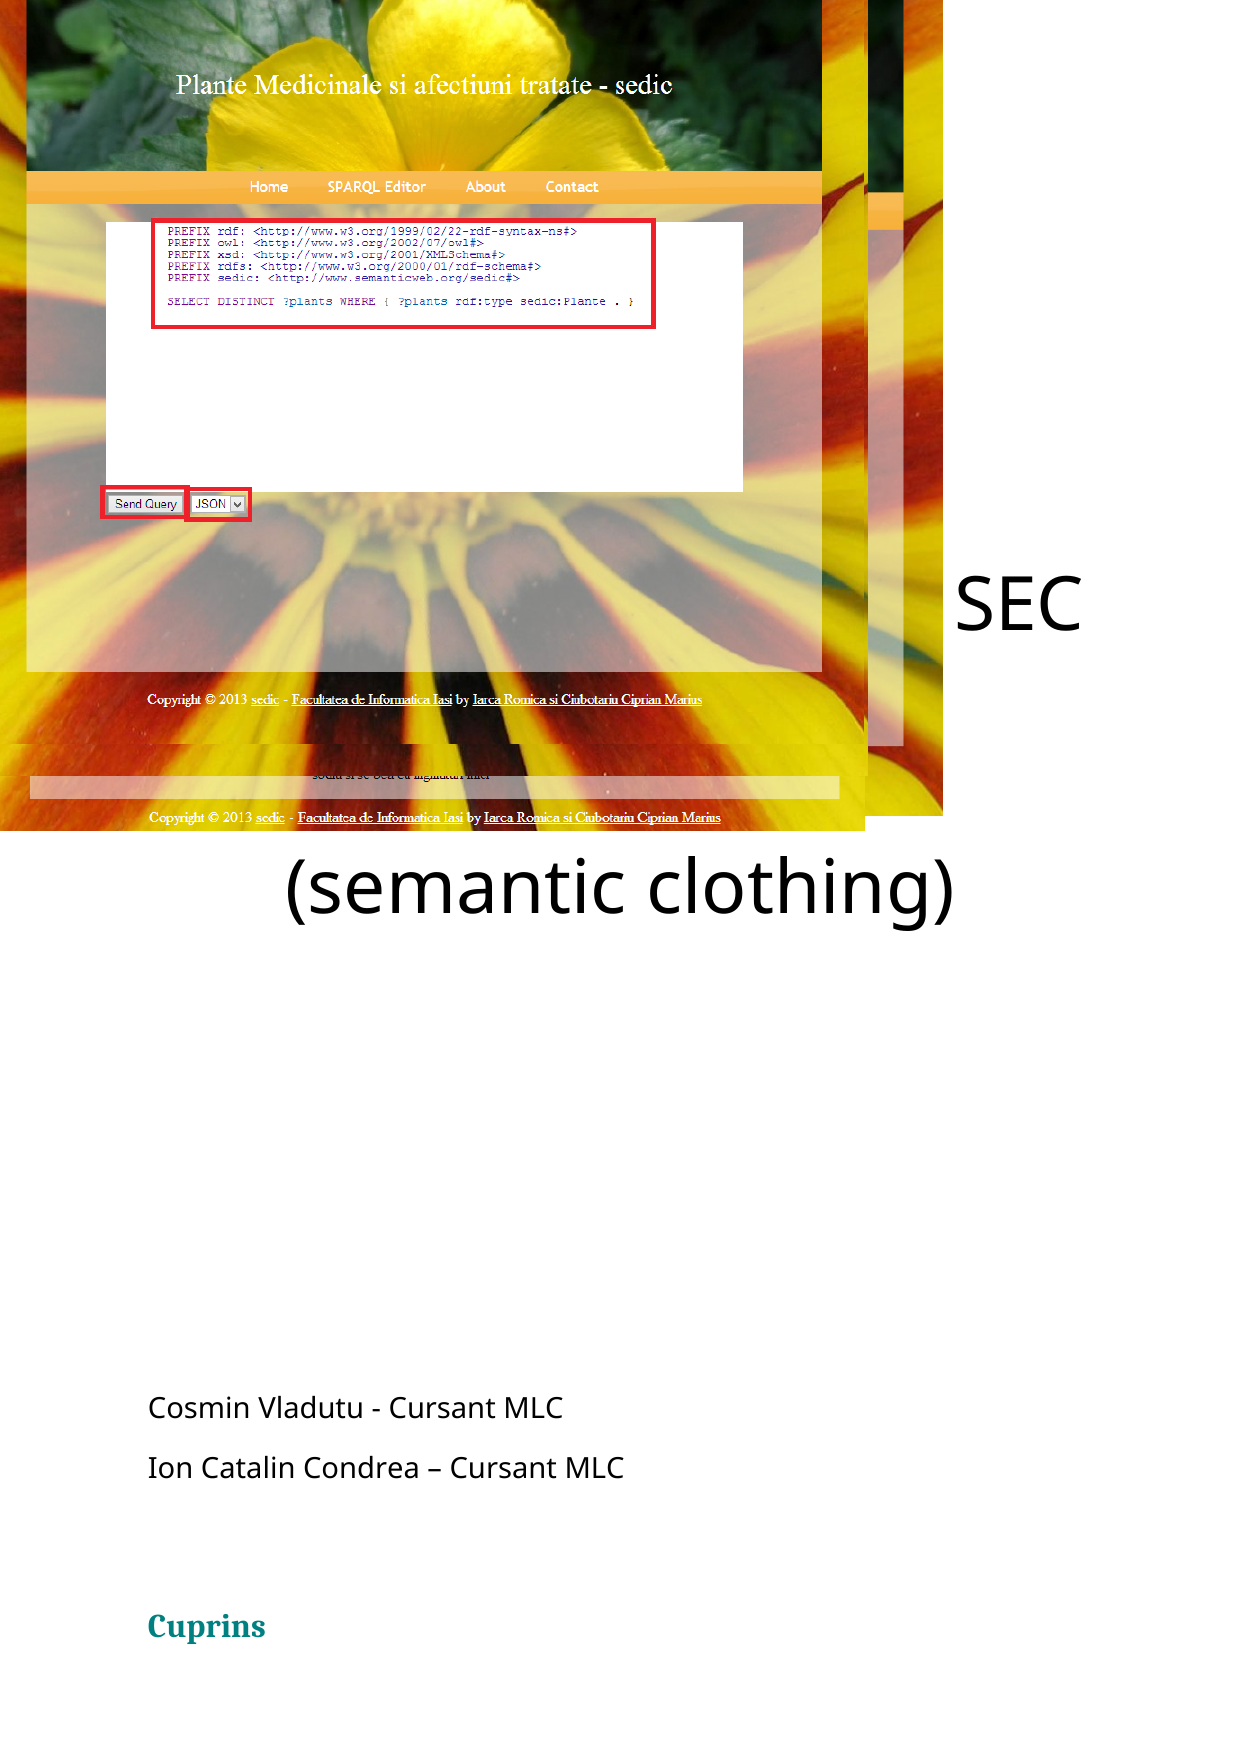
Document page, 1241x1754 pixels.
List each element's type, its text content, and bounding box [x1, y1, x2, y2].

text Ion Catalin Condrea – Cursant MLC [148, 1447, 1093, 1487]
subtitle Cuprins [148, 1607, 1093, 1645]
text Cosmin Vladutu - Cursant MLC [148, 1388, 1093, 1427]
text SEC (semantic clothing) [148, 550, 1093, 935]
